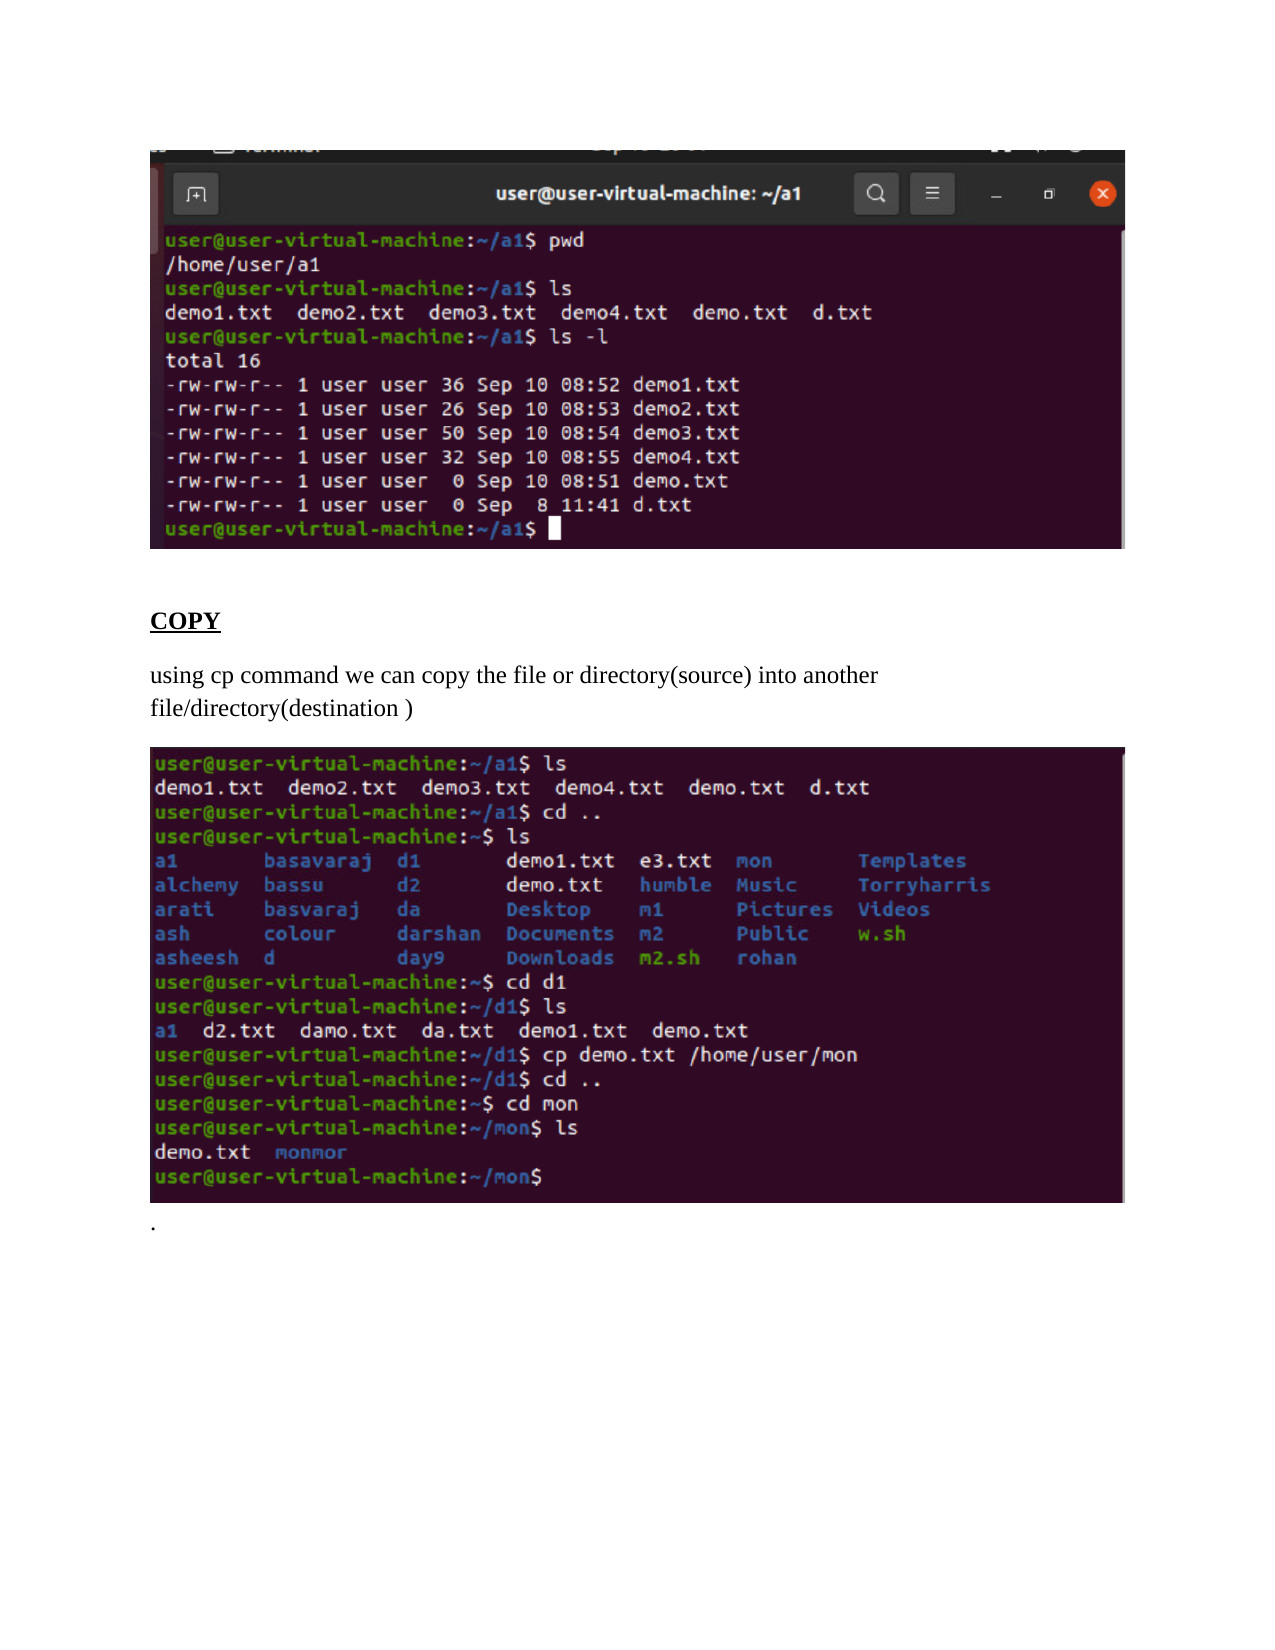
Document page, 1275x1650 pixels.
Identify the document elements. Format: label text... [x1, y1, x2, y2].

text using cp command we can copy the file or directory(source) into another file/directory(destination ) [150, 660, 1125, 722]
picture [150, 150, 1125, 549]
text COPY [150, 606, 1125, 635]
text . [150, 1203, 1125, 1235]
picture [150, 747, 1125, 1203]
